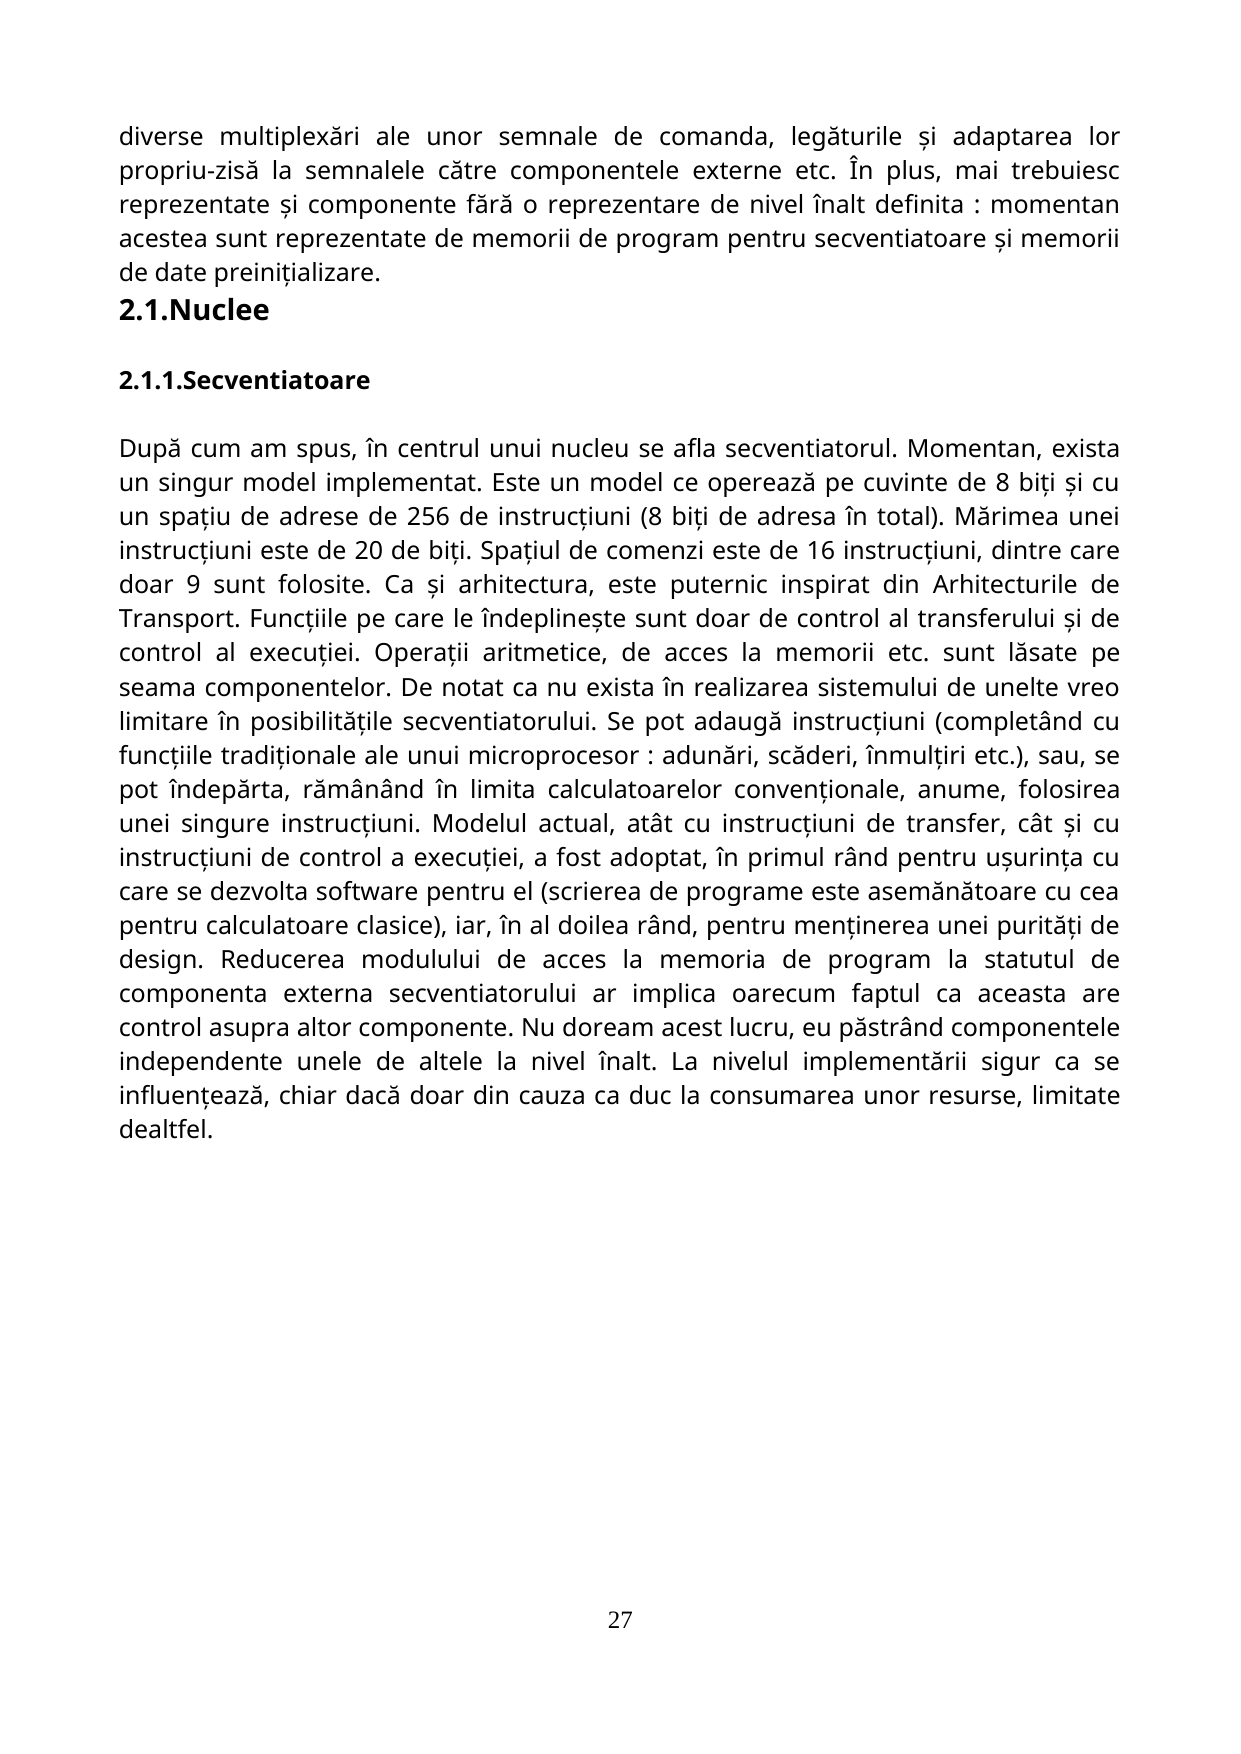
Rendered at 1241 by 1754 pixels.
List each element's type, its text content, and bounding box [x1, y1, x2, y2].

text 2.1.1.Secventiatoare [118, 363, 1122, 397]
text După cum am spus, în centrul unui nucleu se afla secventiatorul. Momentan, exista un singur model implementat. Este un model ce operează pe cuvinte de 8 biți și cu un spațiu de adrese de 256 de instrucțiuni (8 biți de adresa în total). Mărimea unei instrucțiuni este de 20 de biți. Spațiul de comenzi este de 16 instrucțiuni, dintre care doar 9 sunt folosite. Ca și arhitectura, este puternic inspirat din Arhitecturile de Transport. Funcțiile pe care le îndeplinește sunt doar de control al transferului și de control al execuției. Operații aritmetice, de acces la memorii etc. sunt lăsate pe seama componentelor. De notat ca nu exista în realizarea sistemului de unelte vreo limitare în posibilitățile secventiatorului. Se pot adaugă instrucțiuni (completând cu funcțiile tradiționale ale unui microprocesor : adunări, scăderi, înmulțiri etc.), sau, se pot îndepărta, rămânând în limita calculatoarelor convenționale, anume, folosirea unei singure instrucțiuni. Modelul actual, atât cu instrucțiuni de transfer, cât și cu instrucțiuni de control a execuției, a fost adoptat, în primul rând pentru ușurința cu care se dezvolta software pentru el (scrierea de programe este asemănătoare cu cea pentru calculatoare clasice), iar, în al doilea rând, pentru menținerea unei purități de design. Reducerea modulului de acces la memoria de program la statutul de componenta externa secventiatorului ar implica oarecum faptul ca aceasta are control asupra altor componente. Nu doream acest lucru, eu păstrând componentele independente unele de altele la nivel înalt. La nivelul implementării sigur ca se influențează, chiar dacă doar din cauza ca duc la consumarea unor resurse, limitate dealtfel. [118, 431, 1122, 1146]
text diverse multiplexări ale unor semnale de comanda, legăturile și adaptarea lor propriu-zisă la semnalele către componentele externe etc. În plus, mai trebuiesc reprezentate și componente fără o reprezentare de nivel înalt definita : momentan acestea sunt reprezentate de memorii de program pentru secventiatoare și memorii de date preinițializare. [118, 118, 1122, 289]
text 2.1.Nuclee [118, 289, 1122, 328]
